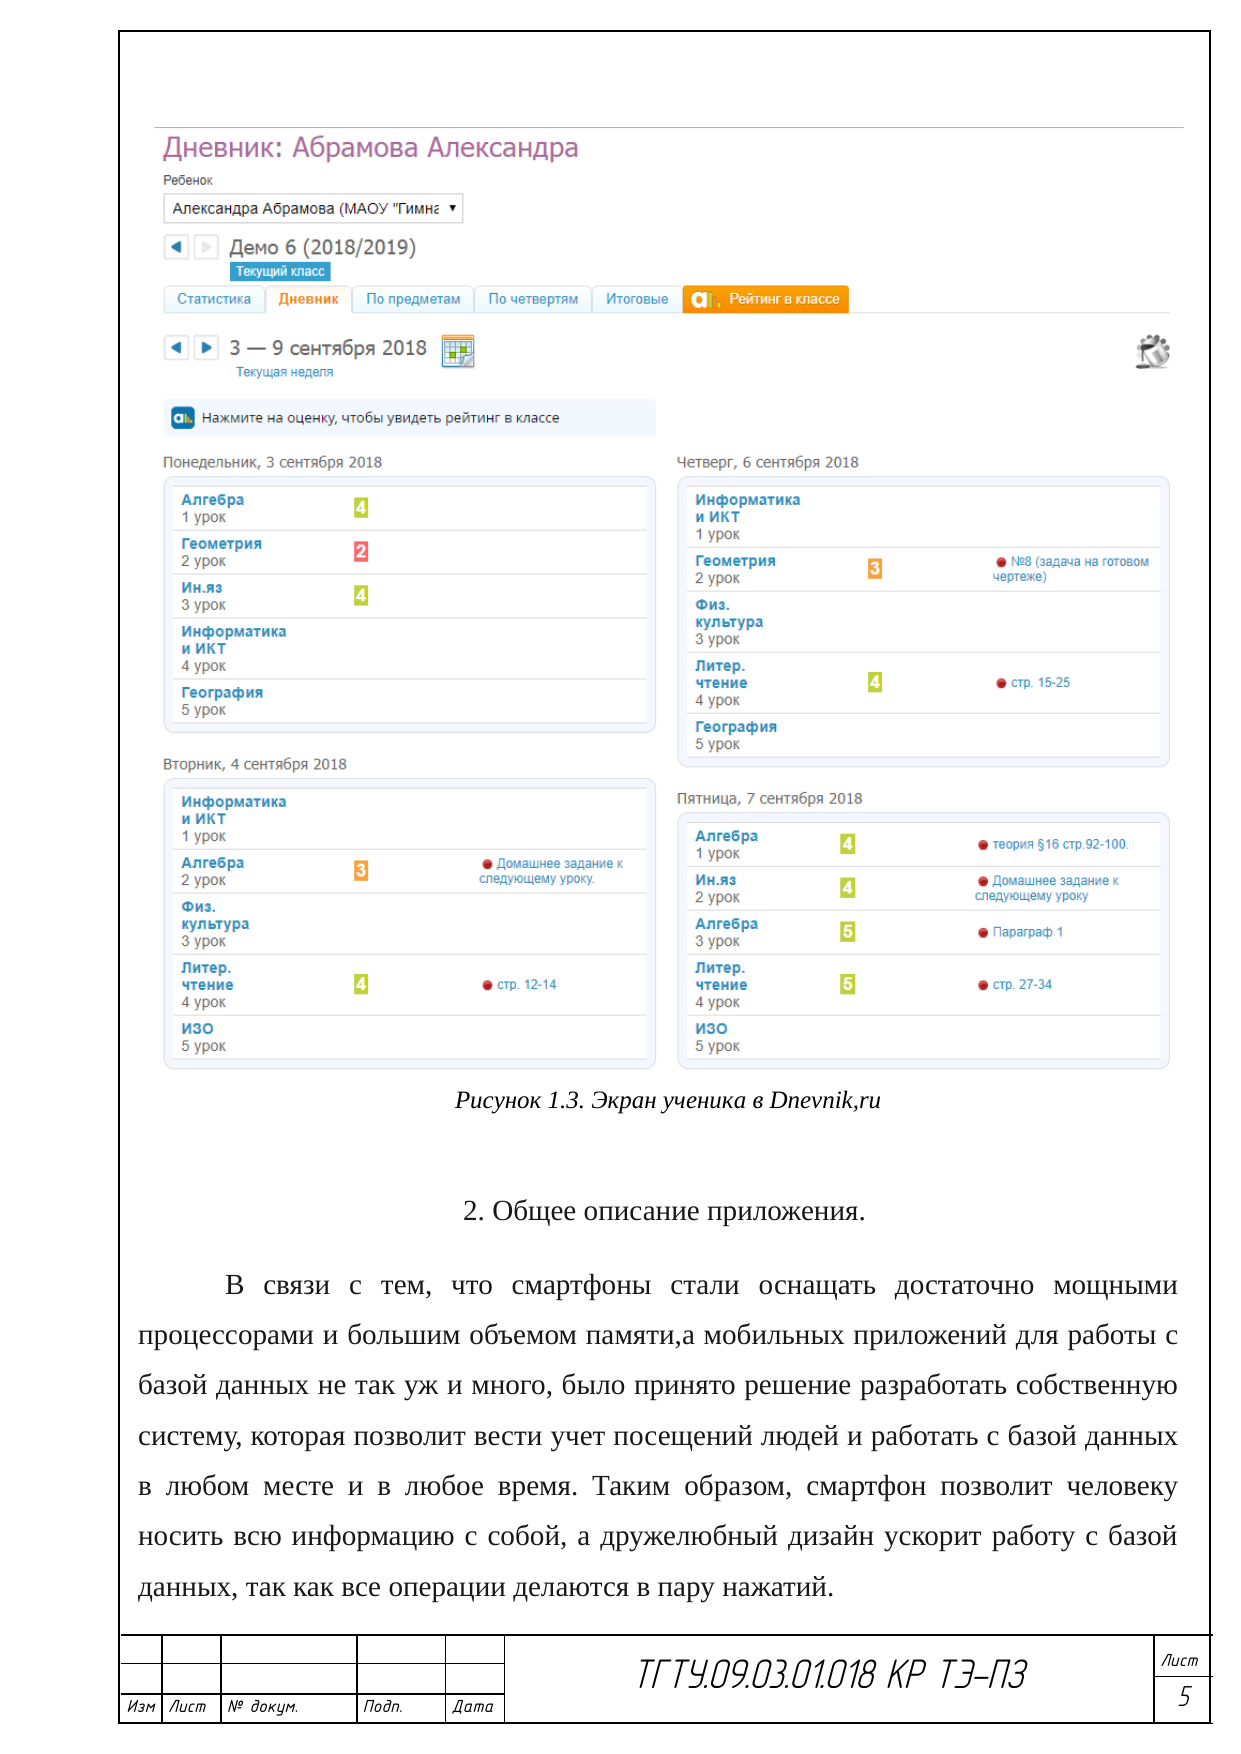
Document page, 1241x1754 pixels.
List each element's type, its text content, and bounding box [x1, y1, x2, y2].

text Рисунок 1.3. Экран ученика в Dnevnik,ru [150, 128, 1188, 1114]
picture [154, 127, 1184, 1080]
text В связи с тем, что смартфоны стали оснащать достаточно мощными процессорами и большим объемом памяти,а мобильных приложений для работы с базой данных не так уж и много, было принято решение разработать собственную систему, которая позволит вести учет посещений людей и работать с базой данных в любом месте и в любое время. Таким образом, смартфон позволит человеку носить всю информацию с собой, а дружелюбный дизайн ускорит работу с базой данных, так как все операции делаются в пару нажатий. [138, 1267, 1179, 1602]
subtitle 2. Общее описание приложения. [150, 1193, 1179, 1227]
